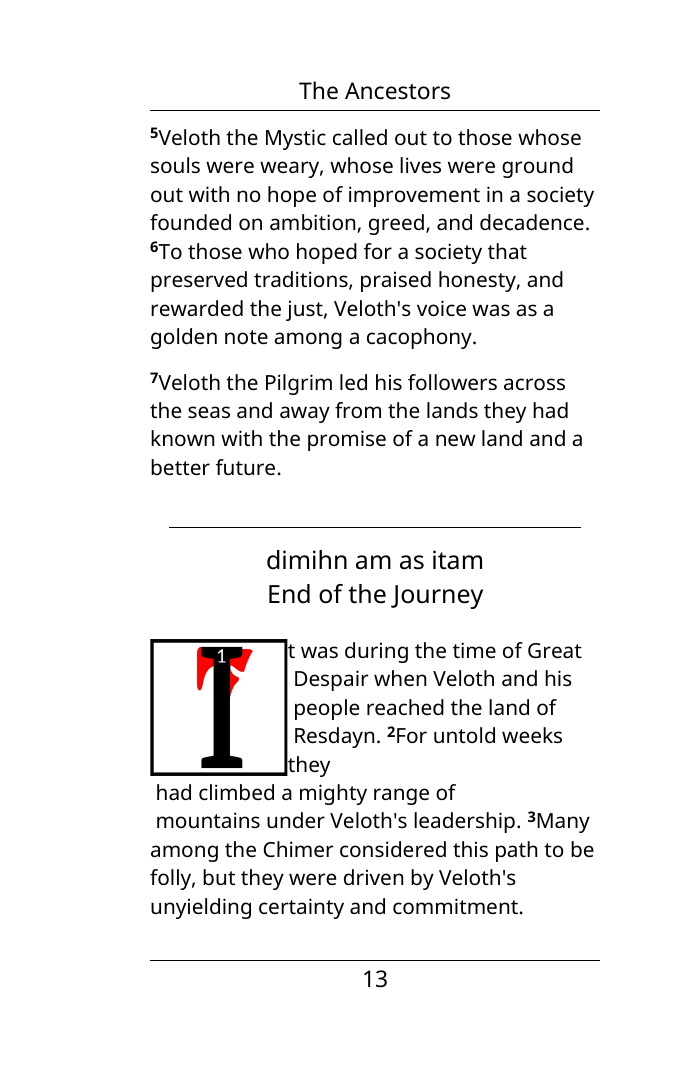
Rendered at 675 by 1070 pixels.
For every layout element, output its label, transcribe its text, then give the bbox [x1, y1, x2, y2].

text End of the Journey [150, 576, 600, 611]
text Despair when Veloth and his [288, 664, 600, 693]
text t was during the time of Great [150, 636, 600, 664]
text 7Veloth the Pilgrim led his followers across the seas and away from the lands they had known with the promise of a new land and a better future. [150, 368, 600, 481]
text mountains under Veloth's leadership. 3Many among the Chimer considered this path to be folly, but they were driven by Veloth's unyielding certainty and commitment. [150, 807, 600, 920]
picture [150, 639, 288, 776]
text Resdayn. 2For untold weeks they [150, 721, 600, 778]
text 5Veloth the Mystic called out to those whose souls were weary, whose lives were ground out with no hope of improvement in a society founded on ambition, greed, and decadence. 6To those who hoped for a society that preserved traditions, praised honesty, and rewarded the just, Veloth's voice was as a golden note among a cacophony. [150, 123, 600, 351]
text dimihn am as itam [150, 542, 600, 576]
text people reached the land of [288, 693, 600, 721]
text had climbed a mighty range of [150, 778, 600, 807]
